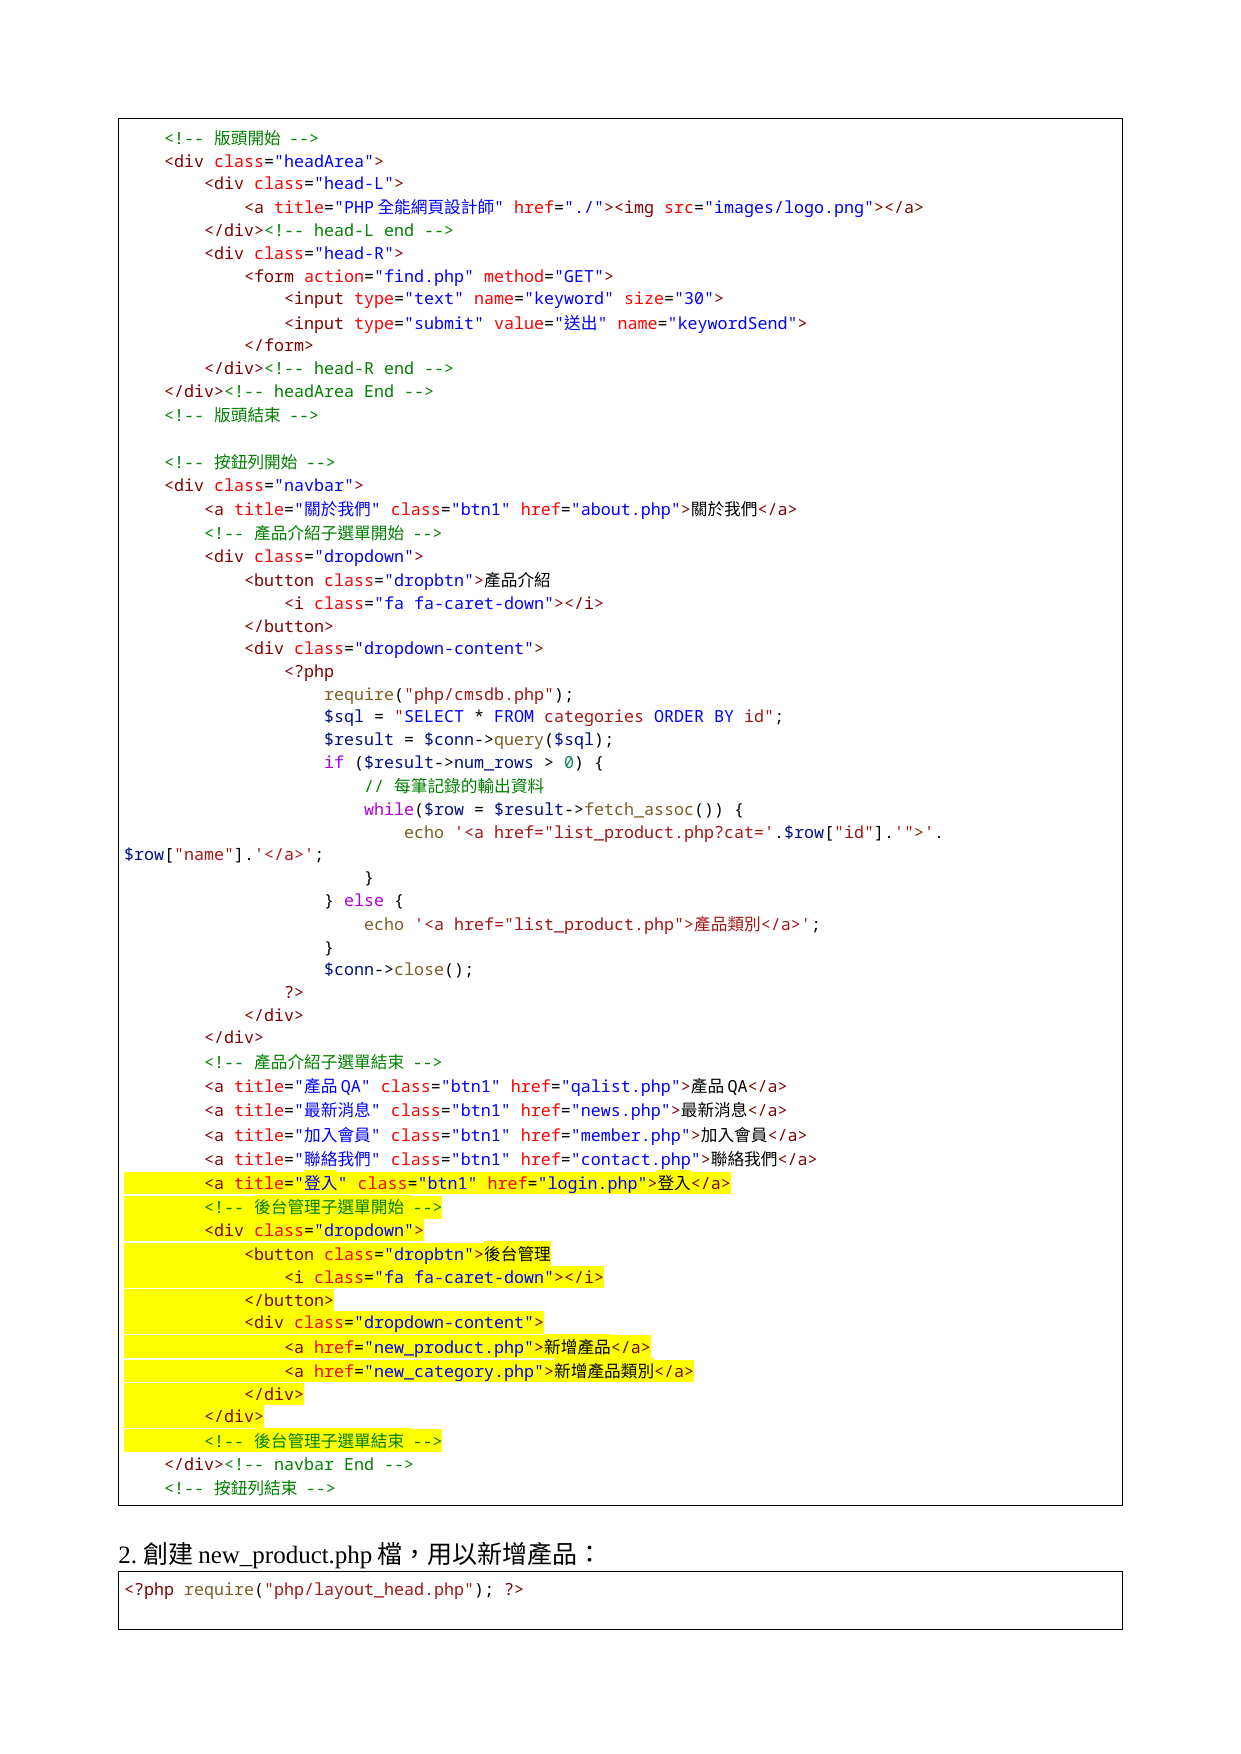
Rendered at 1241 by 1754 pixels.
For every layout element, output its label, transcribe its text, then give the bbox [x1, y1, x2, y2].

table_header <?php require("php/layout_head.php"); ?> [119, 1572, 1122, 1629]
table_header <!-- 版頭開始 --> <div class="headArea"> <div class="head-L"> <a title="PHP全能網頁設計師" href="./"><img src="images/logo.png"></a> </div><!-- head-L end --> <div class="head-R"> <form action="find.php" method="GET"> <input type="text" name="keyword" size="30"> <input type="submit" value="送出" name="keywordSend"> </form> </div><!-- head-R end --> </div><!-- headArea End --> <!-- 版頭結束 --> <!-- 按鈕列開始 --> <div class="navbar"> <a title="關於我們" class="btn1" href="about.php">關於我們</a> <!-- 產品介紹子選單開始 --> <div class="dropdown"> <button class="dropbtn">產品介紹 <i class="fa fa-caret-down"></i> </button> <div class="dropdown-content"> <?php require("php/cmsdb.php"); $sql = "SELECT * FROM categories ORDER BY id"; $result = $conn->query($sql); if ($result->num_rows > 0) { // 每筆記錄的輸出資料 while($row = $result->fetch_assoc()) { echo '<a href="list_product.php?cat='.$row["id"].'">'.$row["name"].'</a>'; } } else { echo '<a href="list_product.php">產品類別</a>'; } $conn->close(); ?> </div> </div> <!-- 產品介紹子選單結束 --> <a title="產品QA" class="btn1" href="qalist.php">產品QA</a> <a title="最新消息" class="btn1" href="news.php">最新消息</a> <a title="加入會員" class="btn1" href="member.php">加入會員</a> <a title="聯絡我們" class="btn1" href="contact.php">聯絡我們</a> <a title="登入" class="btn1" href="login.php">登入</a> <!-- 後台管理子選單開始 --> <div class="dropdown"> <button class="dropbtn">後台管理 <i class="fa fa-caret-down"></i> </button> <div class="dropdown-content"> <a href="new_product.php">新增產品</a> <a href="new_category.php">新增產品類別</a> </div> </div> <!-- 後台管理子選單結束 --> </div><!-- navbar End --> <!-- 按鈕列結束 --> [119, 119, 1122, 1505]
text 2. 創建new_product.php檔，用以新增產品： [118, 1534, 1122, 1571]
